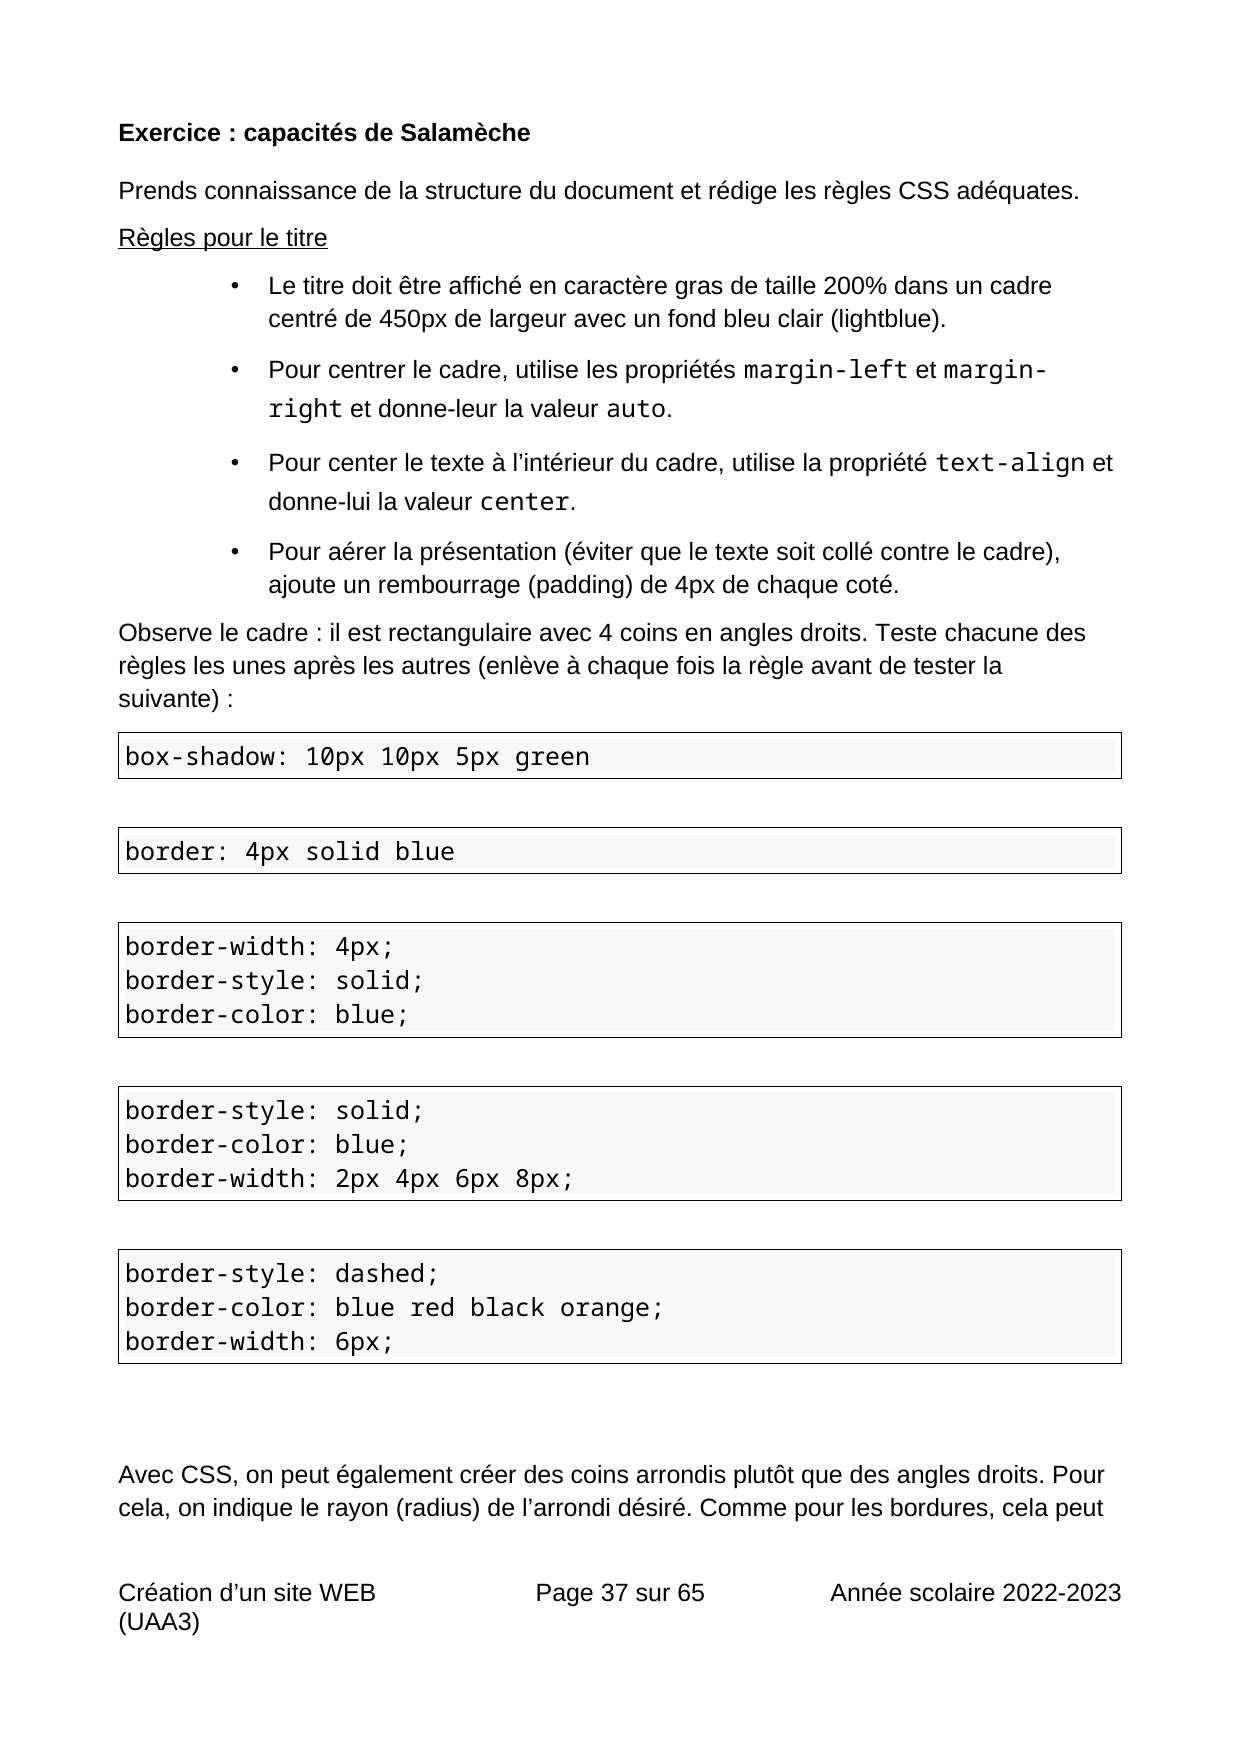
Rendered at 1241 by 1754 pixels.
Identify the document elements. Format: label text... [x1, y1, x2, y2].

table_header border: 4px solid blue [119, 828, 1121, 873]
text Exercice : capacités de Salamèche [118, 118, 1122, 147]
list Le titre doit être affiché en caractère gras de taille 200% dans un cadre centré de 450px de largeur avec un fond bleu clair (lightblue). [231, 271, 1122, 333]
table_header border-style: dashed; border-color: blue red black orange; border-width: 6px; [119, 1250, 1121, 1363]
list Pour aérer la présentation (éviter que le texte soit collé contre le cadre), ajoute un rembourrage (padding) de 4px de chaque coté. [231, 537, 1122, 599]
text Observe le cadre : il est rectangulaire avec 4 coins en angles droits. Teste chacune des règles les unes après les autres (enlève à chaque fois la règle avant de tester la suivante) : [118, 618, 1122, 713]
text Règles pour le titre [118, 223, 1122, 252]
table_header border-width: 4px; border-style: solid; border-color: blue; [119, 923, 1121, 1037]
list Pour center le texte à l’intérieur du cadre, utilise la propriété text-align et donne-lui la valeur center. [231, 444, 1122, 518]
table_header border-style: solid; border-color: blue; border-width: 2px 4px 6px 8px; [119, 1087, 1121, 1200]
text Prends connaissance de la structure du document et rédige les règles CSS adéquates. [118, 176, 1122, 204]
table_header box-shadow: 10px 10px 5px green [119, 733, 1121, 778]
text Avec CSS, on peut également créer des coins arrondis plutôt que des angles droits. Pour cela, on indique le rayon (radius) de l’arrondi désiré. Comme pour les bordures, cela peut [118, 1460, 1122, 1522]
list Pour centrer le cadre, utilise les propriétés margin-left et margin-right et donne-leur la valeur auto. [231, 352, 1122, 425]
